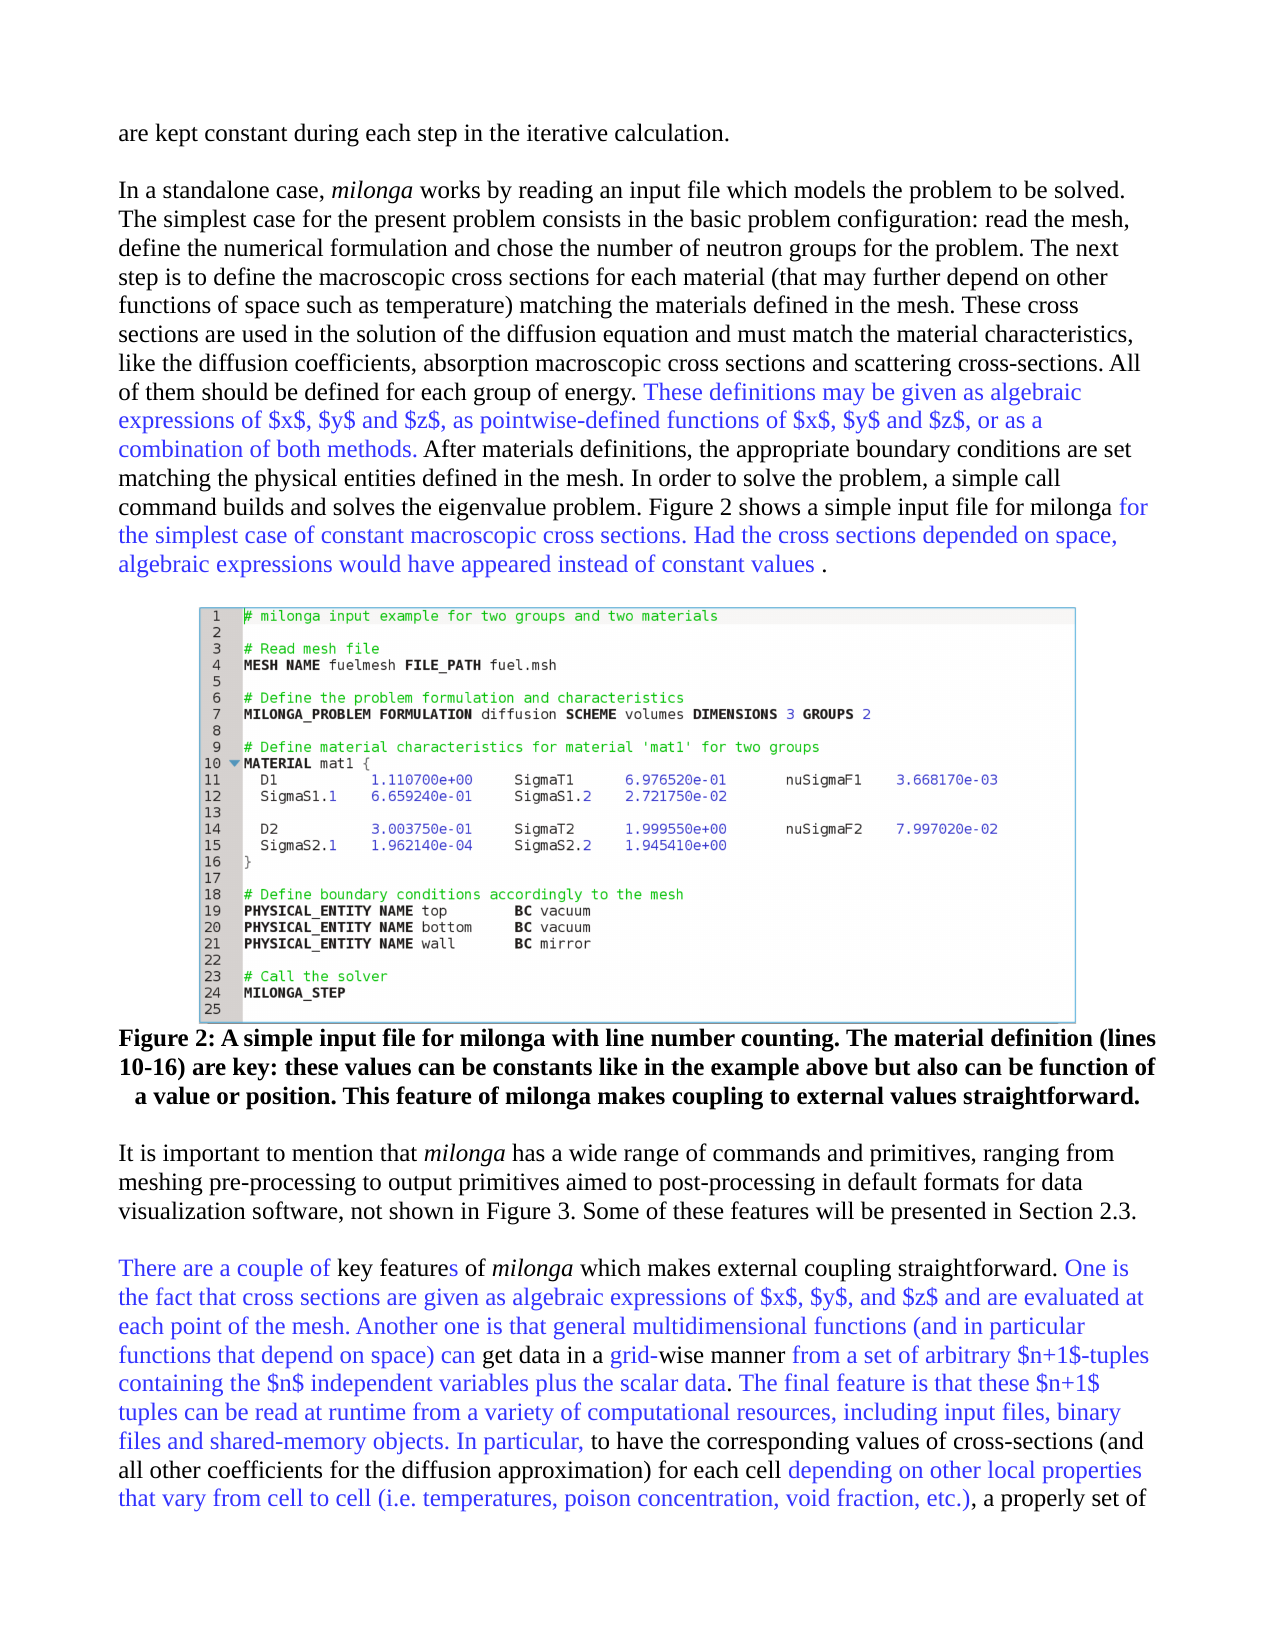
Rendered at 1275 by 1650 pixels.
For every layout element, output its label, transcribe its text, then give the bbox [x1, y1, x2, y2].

text Figure 2: A simple input file for milonga with line number counting. The material definition (lines 10-16) are key: these values can be constants like in the example above but also can be function of a value or position. This feature of milonga makes coupling to external values straightforward. [118, 607, 1157, 1110]
text In a standalone case, milonga works by reading an input file which models the problem to be solved. The simplest case for the present problem consists in the basic problem configuration: read the mesh, define the numerical formulation and chose the number of neutron groups for the problem. The next step is to define the macroscopic cross sections for each material (that may further depend on other functions of space such as temperature) matching the materials defined in the mesh. These cross sections are used in the solution of the diffusion equation and must match the material characteristics, like the diffusion coefficients, absorption macroscopic cross sections and scattering cross-sections. All of them should be defined for each group of energy. These definitions may be given as algebraic expressions of $x$, $y$ and $z$, as pointwise-defined functions of $x$, $y$ and $z$, or as a combination of both methods. After materials definitions, the appropriate boundary conditions are set matching the physical entities defined in the mesh. In order to solve the problem, a simple call command builds and solves the eigenvalue problem. Figure 2 shows a simple input file for milonga for the simplest case of constant macroscopic cross sections. Had the cross sections depended on space, algebraic expressions would have appeared instead of constant values . [118, 176, 1157, 578]
text There are a couple of key features of milonga which makes external coupling straightforward. One is the fact that cross sections are given as algebraic expressions of $x$, $y$, and $z$ and are evaluated at each point of the mesh. Another one is that general multidimensional functions (and in particular functions that depend on space) can get data in a grid-wise manner from a set of arbitrary $n+1$-tuples containing the $n$ independent variables plus the scalar data. The final feature is that these $n+1$ tuples can be read at runtime from a variety of computational resources, including input files, binary files and shared-memory objects. In particular, to have the corresponding values of cross-sections (and all other coefficients for the diffusion approximation) for each cell depending on other local properties that vary from cell to cell (i.e. temperatures, poison concentration, void fraction, etc.), a properly set of [118, 1253, 1157, 1512]
text It is important to mention that milonga has a wide range of commands and primitives, ranging from meshing pre-processing to output primitives aimed to post-processing in default formats for data visualization software, not shown in Figure 3. Some of these features will be presented in Section 2.3. [118, 1138, 1157, 1225]
picture [198, 607, 1077, 1024]
text are kept constant during each step in the iterative calculation. [118, 118, 1157, 147]
